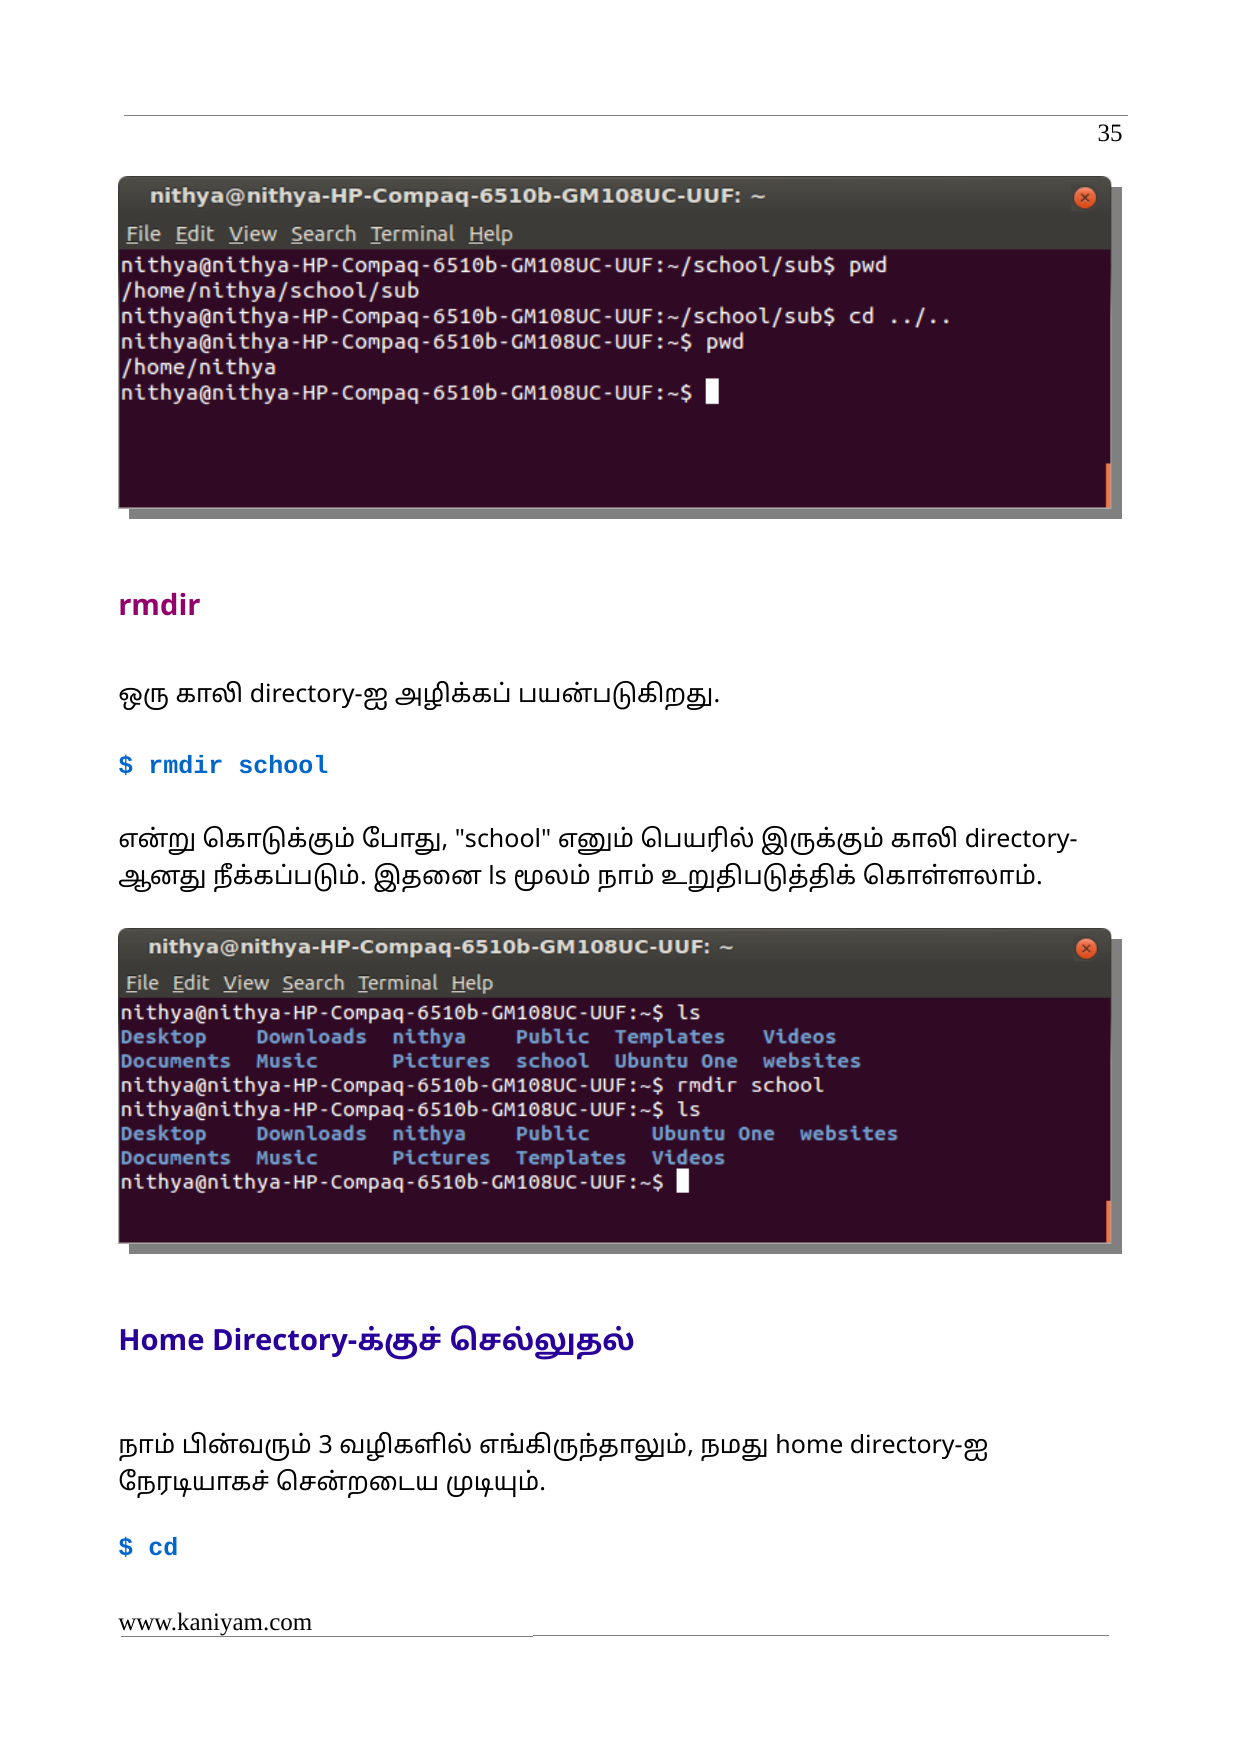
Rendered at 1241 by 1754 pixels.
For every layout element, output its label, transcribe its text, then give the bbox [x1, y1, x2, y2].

text $ cd [118, 1535, 1122, 1563]
picture [118, 928, 1112, 1244]
subtitle rmdir [118, 584, 1122, 624]
subtitle Home Directory-க்குச் செல்லுதல் [118, 1319, 1122, 1362]
text ஒரு காலி directory-ஐ அழிக்கப் பயன்படுகிறது. [118, 676, 1122, 713]
text நாம் பின்வரும் 3 வழிகளில் எங்கிருந்தாலும், நமது home directory-ஐ நேரடியாகச் சென்றடைய முடியும். [118, 1427, 1122, 1501]
text என்று கொடுக்கும் போது, "school" எனும் பெயரில் இருக்கும் காலி directory-ஆனது நீக்கப்படும். இதனை ls மூலம் நாம் உறுதிபடுத்திக் கொள்ளலாம். [118, 821, 1122, 894]
picture [118, 176, 1112, 509]
text $ rmdir school [118, 752, 1122, 781]
